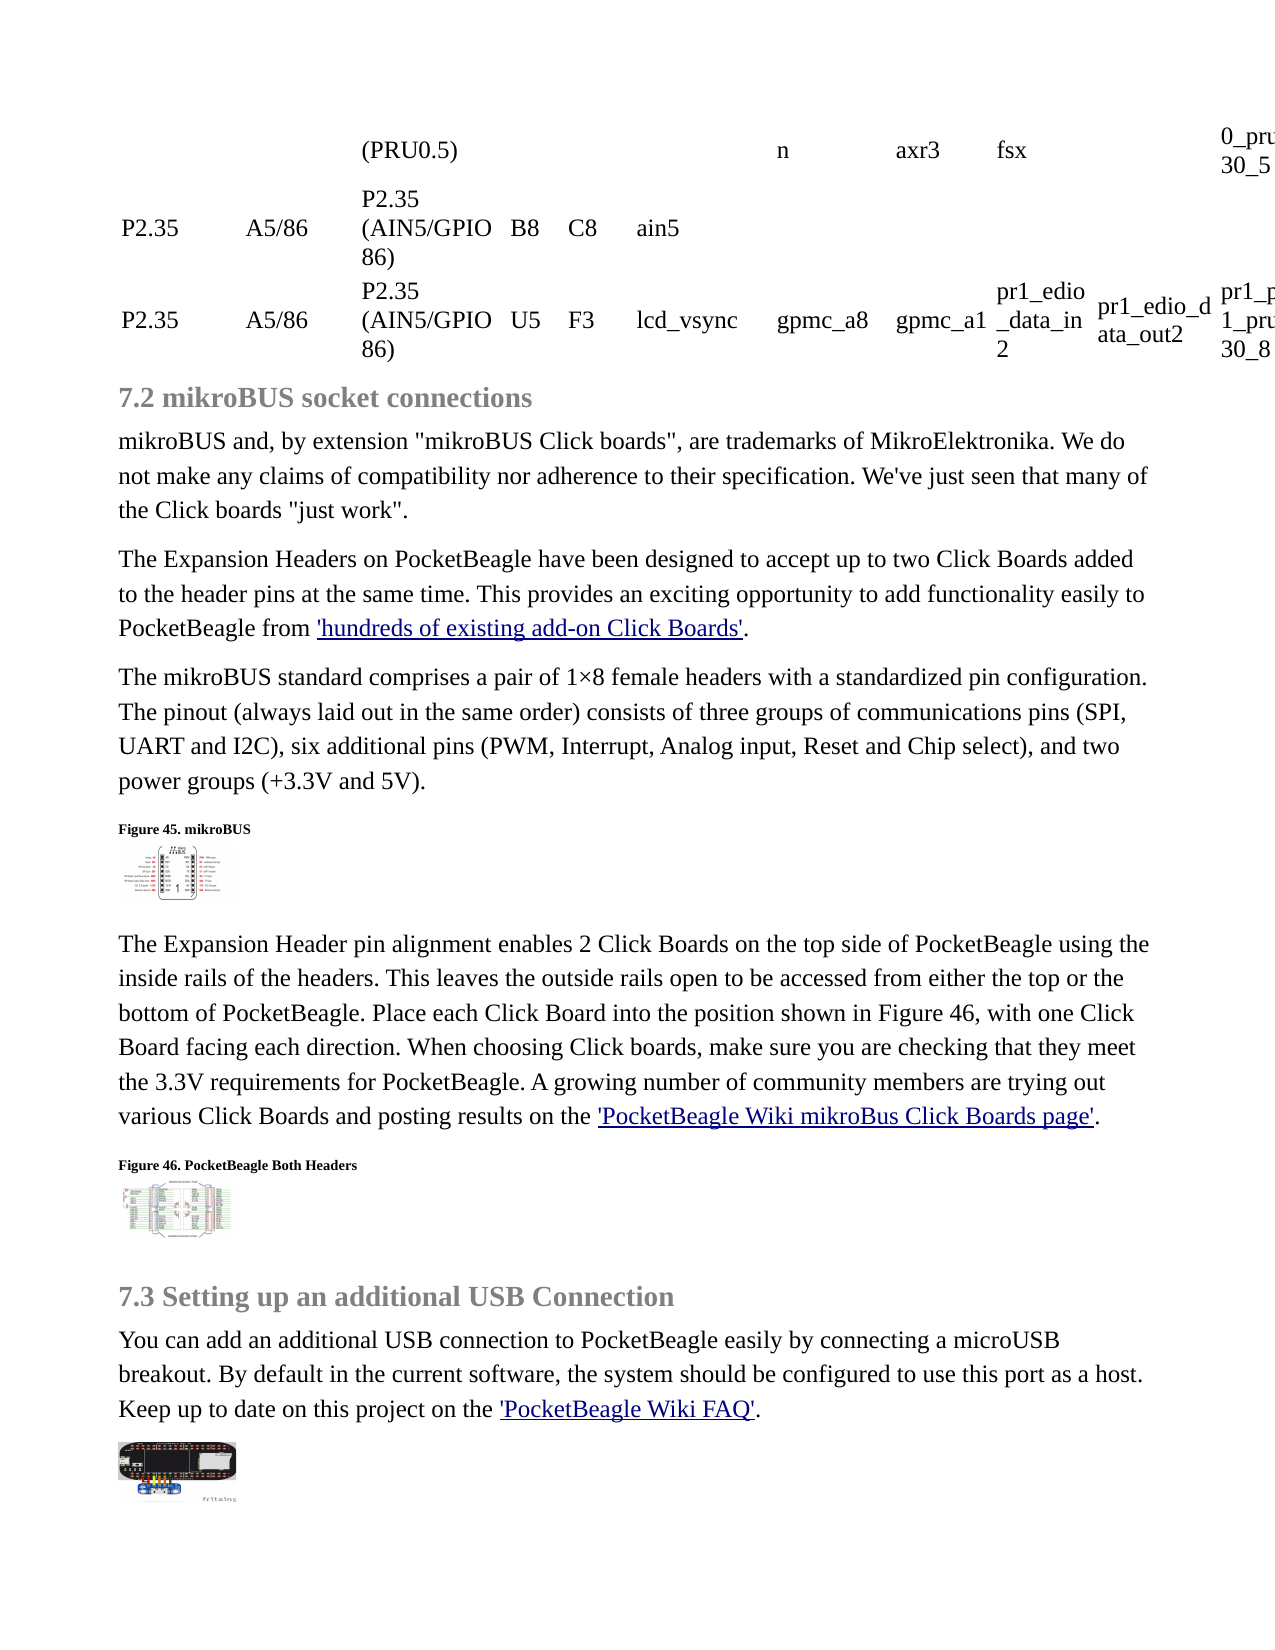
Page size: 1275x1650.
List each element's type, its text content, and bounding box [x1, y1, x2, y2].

table_cell (PRU0.5) [359, 118, 507, 181]
table_cell [774, 181, 893, 273]
table_cell [118, 118, 242, 181]
table_cell [634, 118, 774, 181]
table_cell P2.35 [118, 181, 242, 273]
text You can add an additional USB connection to PocketBeagle easily by connecting a microUSB breakout. By default in the current software, the system should be configured to use this port as a host. Keep up to date on this project on the 'PocketBeagle Wiki FAQ'. [118, 1325, 1157, 1422]
table_cell pr1_pru0_pru_r30_5 [1218, 118, 1275, 181]
table_cell [1095, 118, 1218, 181]
table_cell C8 [565, 181, 633, 273]
table_cell n [774, 118, 893, 181]
text The mikroBUS standard comprises a pair of 1×8 female headers with a standardized pin configuration. The pinout (always laid out in the same order) consists of three groups of communications pins (SPI, UART and I2C), six additional pins (PWM, Interrupt, Analog input, Reset and Chip select), and two power groups (+3.3V and 5V). [118, 662, 1157, 794]
table_cell gpmc_a1 [893, 274, 993, 366]
subtitle 7.2 mikroBUS socket connections [118, 380, 1157, 414]
table_cell gpmc_a8 [774, 274, 893, 366]
table_cell [243, 118, 358, 181]
table_cell pr1_edio_data_in2 [994, 274, 1094, 366]
table_cell fsx [994, 118, 1094, 181]
table_cell [1218, 181, 1275, 273]
table_cell B8 [507, 181, 565, 273]
table_cell A5/86 [243, 274, 358, 366]
picture [118, 844, 237, 903]
picture [118, 1179, 237, 1239]
table_cell P2.35 (AIN5/GPIO86) [359, 274, 507, 366]
picture [118, 1442, 237, 1502]
table_cell pr1_pru1_pru_r30_8 [1218, 274, 1275, 366]
table_cell [507, 118, 565, 181]
table_cell axr3 [893, 118, 993, 181]
table_cell U5 [507, 274, 565, 366]
subtitle Figure 45. mikroBUS [118, 821, 1157, 838]
table_cell A5/86 [243, 181, 358, 273]
text The Expansion Header pin alignment enables 2 Click Boards on the top side of PocketBeagle using the inside rails of the headers. This leaves the outside rails open to be accessed from either the top or the bottom of PocketBeagle. Place each Click Board into the position shown in Figure 46, with one Click Board facing each direction. When choosing Click boards, make sure you are checking that they meet the 3.3V requirements for PocketBeagle. A growing number of community members are trying out various Click Boards and posting results on the 'PocketBeagle Wiki mikroBus Click Boards page'. [118, 929, 1157, 1130]
table_cell ain5 [634, 181, 774, 273]
table_cell lcd_vsync [634, 274, 774, 366]
table_cell [994, 181, 1094, 273]
text mikroBUS and, by extension "mikroBUS Click boards", are trademarks of MikroElektronika. We do not make any claims of compatibility nor adherence to their specification. We've just seen that many of the Click boards "just work". [118, 426, 1157, 524]
subtitle 7.3 Setting up an additional USB Connection [118, 1279, 1157, 1312]
table_cell P2.35 [118, 274, 242, 366]
table_cell [1095, 181, 1218, 273]
table_cell [565, 118, 633, 181]
subtitle Figure 46. PocketBeagle Both Headers [118, 1156, 1157, 1173]
table_cell P2.35 (AIN5/GPIO86) [359, 181, 507, 273]
text The Expansion Headers on PocketBeagle have been designed to accept up to two Click Boards added to the header pins at the same time. This provides an exciting opportunity to add functionality easily to PocketBeagle from 'hundreds of existing add-on Click Boards'. [118, 544, 1157, 642]
table_cell [893, 181, 993, 273]
table_cell pr1_edio_data_out2 [1095, 274, 1218, 366]
table_cell F3 [565, 274, 633, 366]
